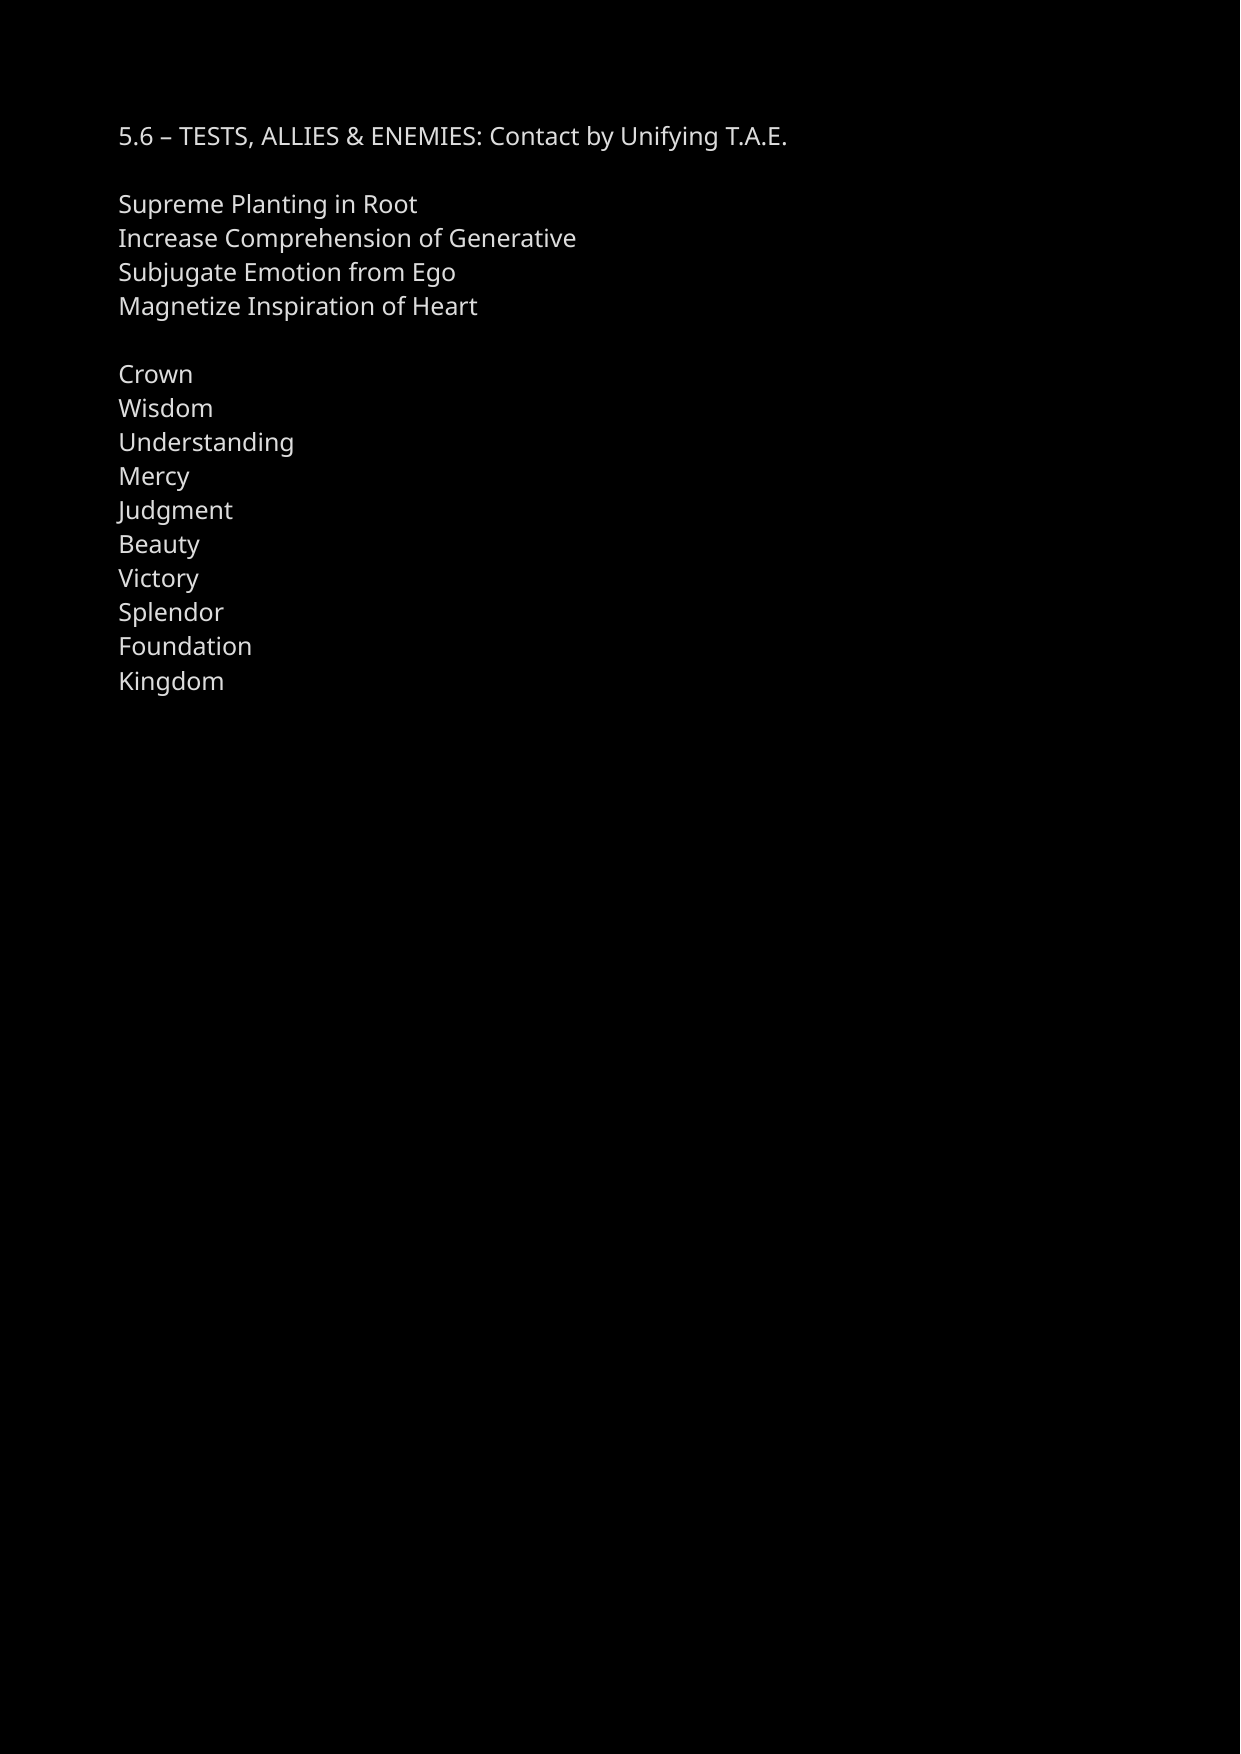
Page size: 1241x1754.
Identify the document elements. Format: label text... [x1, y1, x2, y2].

text Victory [118, 561, 1122, 595]
text Magnetize Inspiration of Heart [118, 288, 1122, 322]
text Increase Comprehension of Generative [118, 220, 1122, 254]
text Crown [118, 357, 1122, 391]
text Subjugate Emotion from Ego [118, 254, 1122, 288]
text Splendor [118, 595, 1122, 629]
text Judgment [118, 493, 1122, 527]
text Foundation [118, 629, 1122, 663]
text Kingdom [118, 663, 1122, 697]
text Wisdom [118, 391, 1122, 425]
text Beauty [118, 527, 1122, 561]
text Understanding [118, 425, 1122, 459]
text Mercy [118, 459, 1122, 493]
text 5.6 – TESTS, ALLIES & ENEMIES: Contact by Unifying T.A.E. [118, 118, 1122, 152]
text Supreme Planting in Root [118, 186, 1122, 220]
